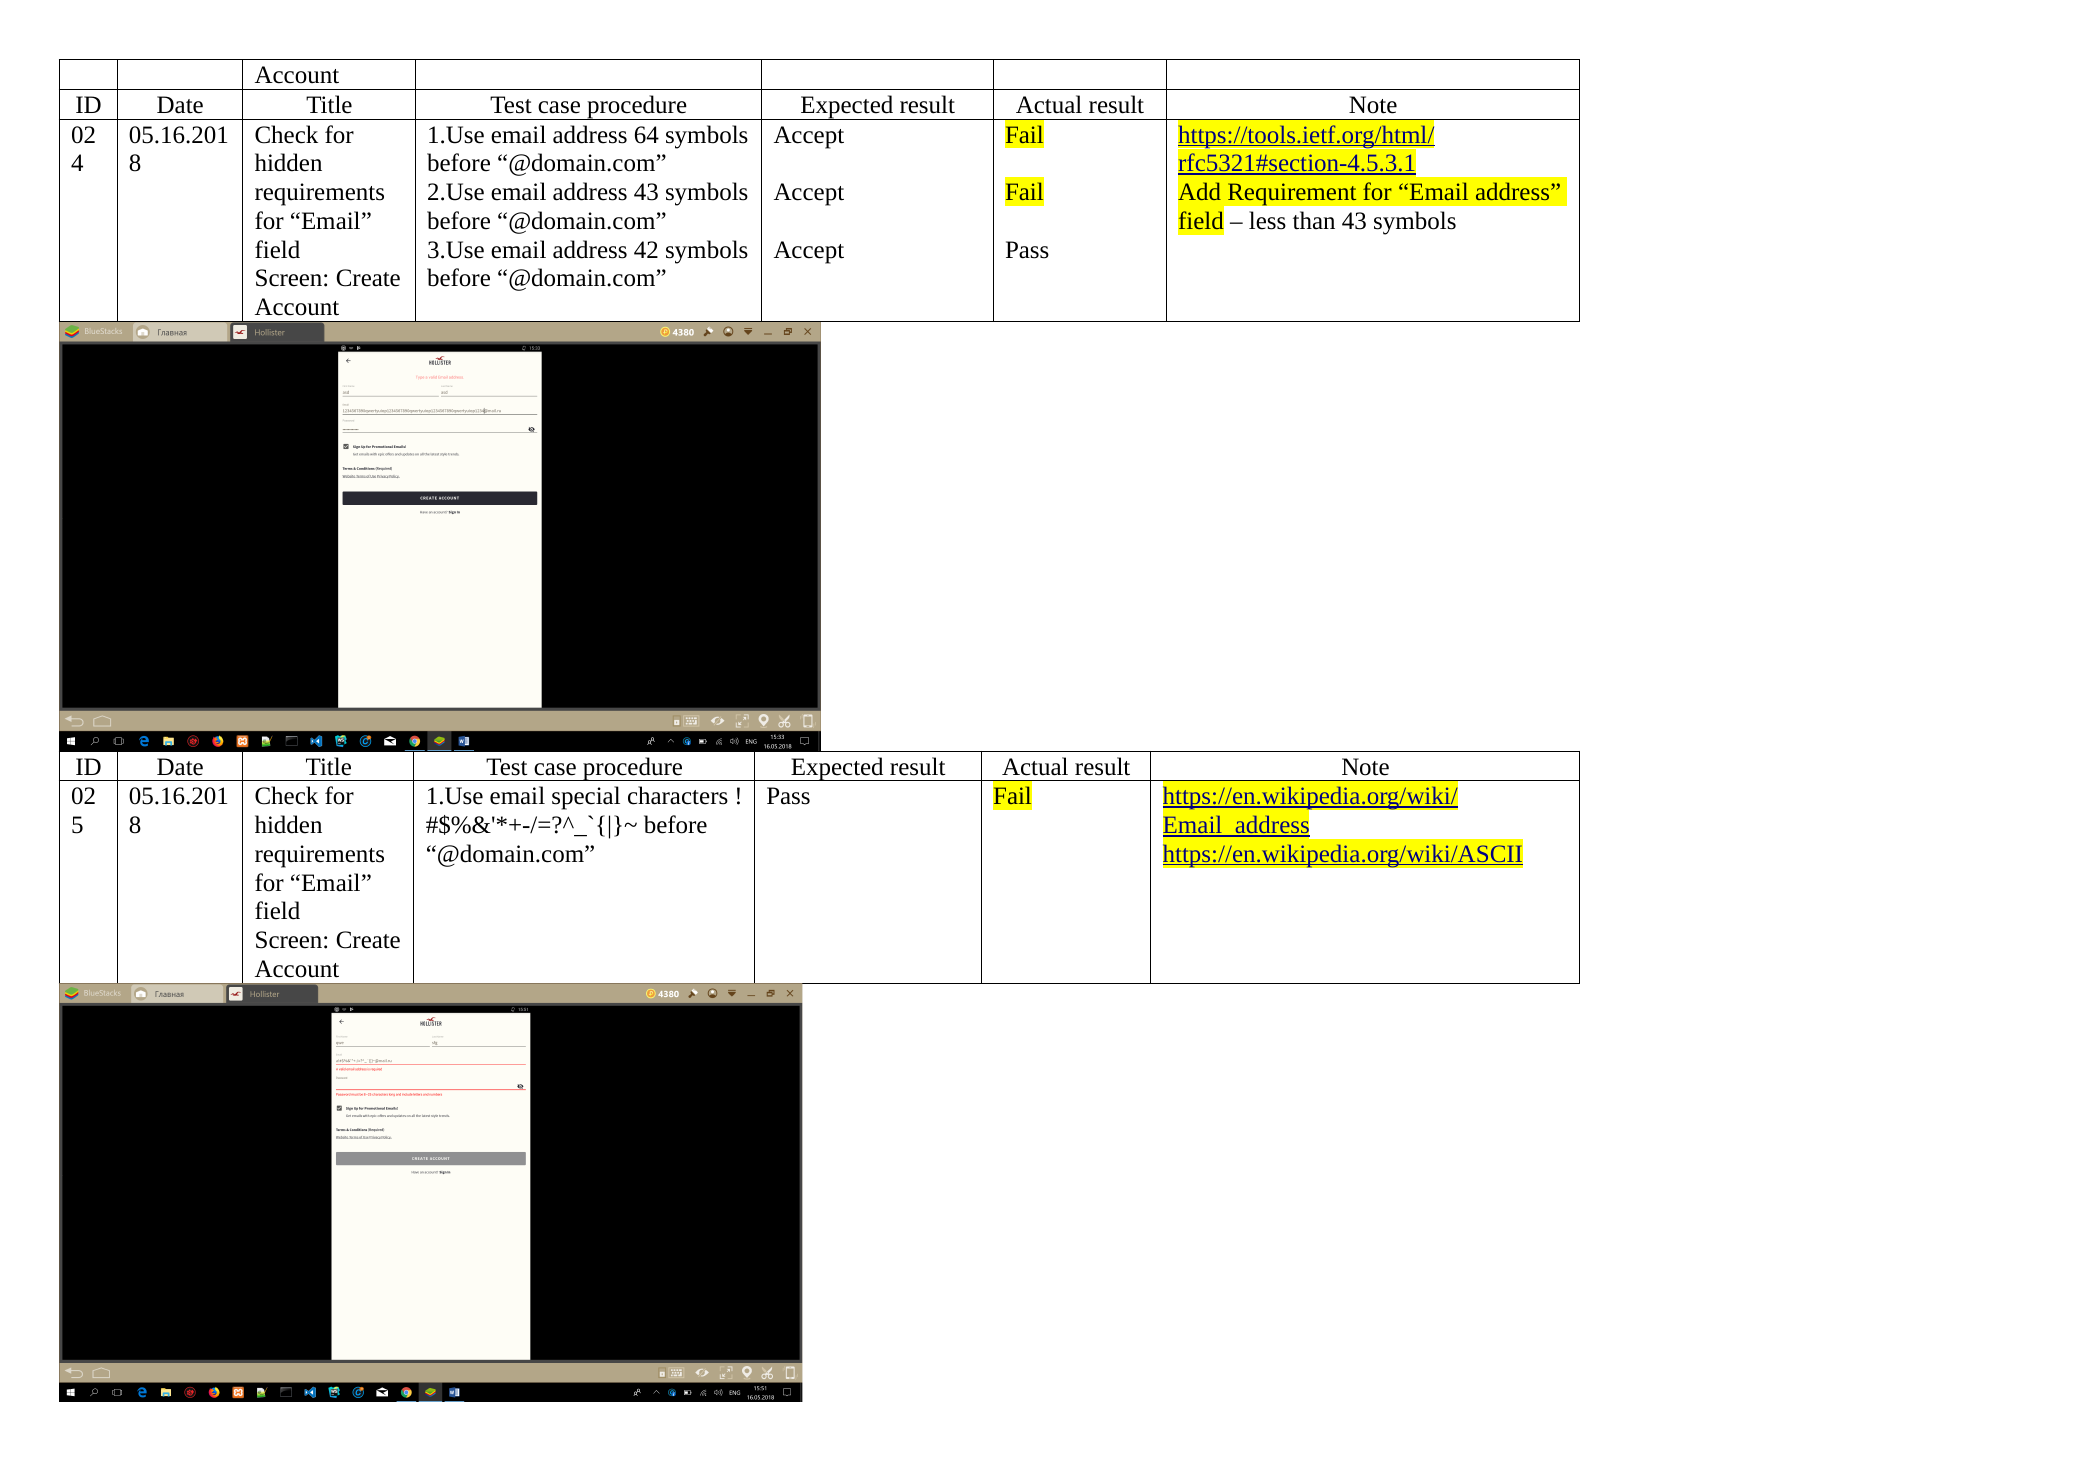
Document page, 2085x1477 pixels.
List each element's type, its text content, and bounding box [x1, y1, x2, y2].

table_cell [118, 60, 242, 89]
table_cell Test case procedure [416, 90, 761, 119]
table_cell ID [60, 90, 117, 119]
table_cell https://tools.ietf.org/html/rfc5321#section-4.5.3.1 Add Requirement for “Email address” field – less than 43 symbols [1167, 120, 1579, 321]
table_cell Pass [755, 781, 981, 983]
table_cell Date [118, 90, 242, 119]
table_cell Fail [982, 781, 1150, 983]
table_cell Note [1167, 90, 1579, 119]
table_cell [416, 60, 761, 89]
picture [59, 983, 803, 1402]
table_cell [994, 60, 1166, 89]
table_cell https://en.wikipedia.org/wiki/Email_address https://en.wikipedia.org/wiki/ASCII [1151, 781, 1579, 983]
table_header Expected result [755, 752, 981, 780]
table_cell [60, 60, 117, 89]
table_cell Expected result [762, 90, 993, 119]
table_header Actual result [982, 752, 1150, 780]
table_cell 024 [60, 120, 117, 321]
table_header Note [1151, 752, 1579, 780]
table_cell [1167, 60, 1579, 89]
table_cell 025 [60, 781, 117, 983]
table_cell Account [243, 60, 415, 89]
table_cell 1.Use email special characters !#$%&'*+-/=?^_`{|}~ before “@domain.com” [414, 781, 754, 983]
table_cell 1.Use email address 64 symbols before “@domain.com” 2.Use email address 43 symbols before “@domain.com” 3.Use email address 42 symbols before “@domain.com” [416, 120, 761, 321]
table_cell Check for hidden requirements for “Email” field Screen: Create Account [243, 120, 415, 321]
table_header ID [60, 752, 117, 780]
table_header Title [243, 752, 413, 780]
table_header Date [118, 752, 242, 780]
table_header Test case procedure [414, 752, 754, 780]
table_cell Title [243, 90, 415, 119]
table_cell [762, 60, 993, 89]
table_cell Check for hidden requirements for “Email” field Screen: Create Account [243, 781, 413, 983]
table_cell Fail Fail Pass [994, 120, 1166, 321]
table_cell Accept Accept Accept [762, 120, 993, 321]
picture [59, 322, 821, 751]
table_cell 05.16.2018 [118, 781, 242, 983]
table_cell 05.16.2018 [118, 120, 242, 321]
table_cell Actual result [994, 90, 1166, 119]
